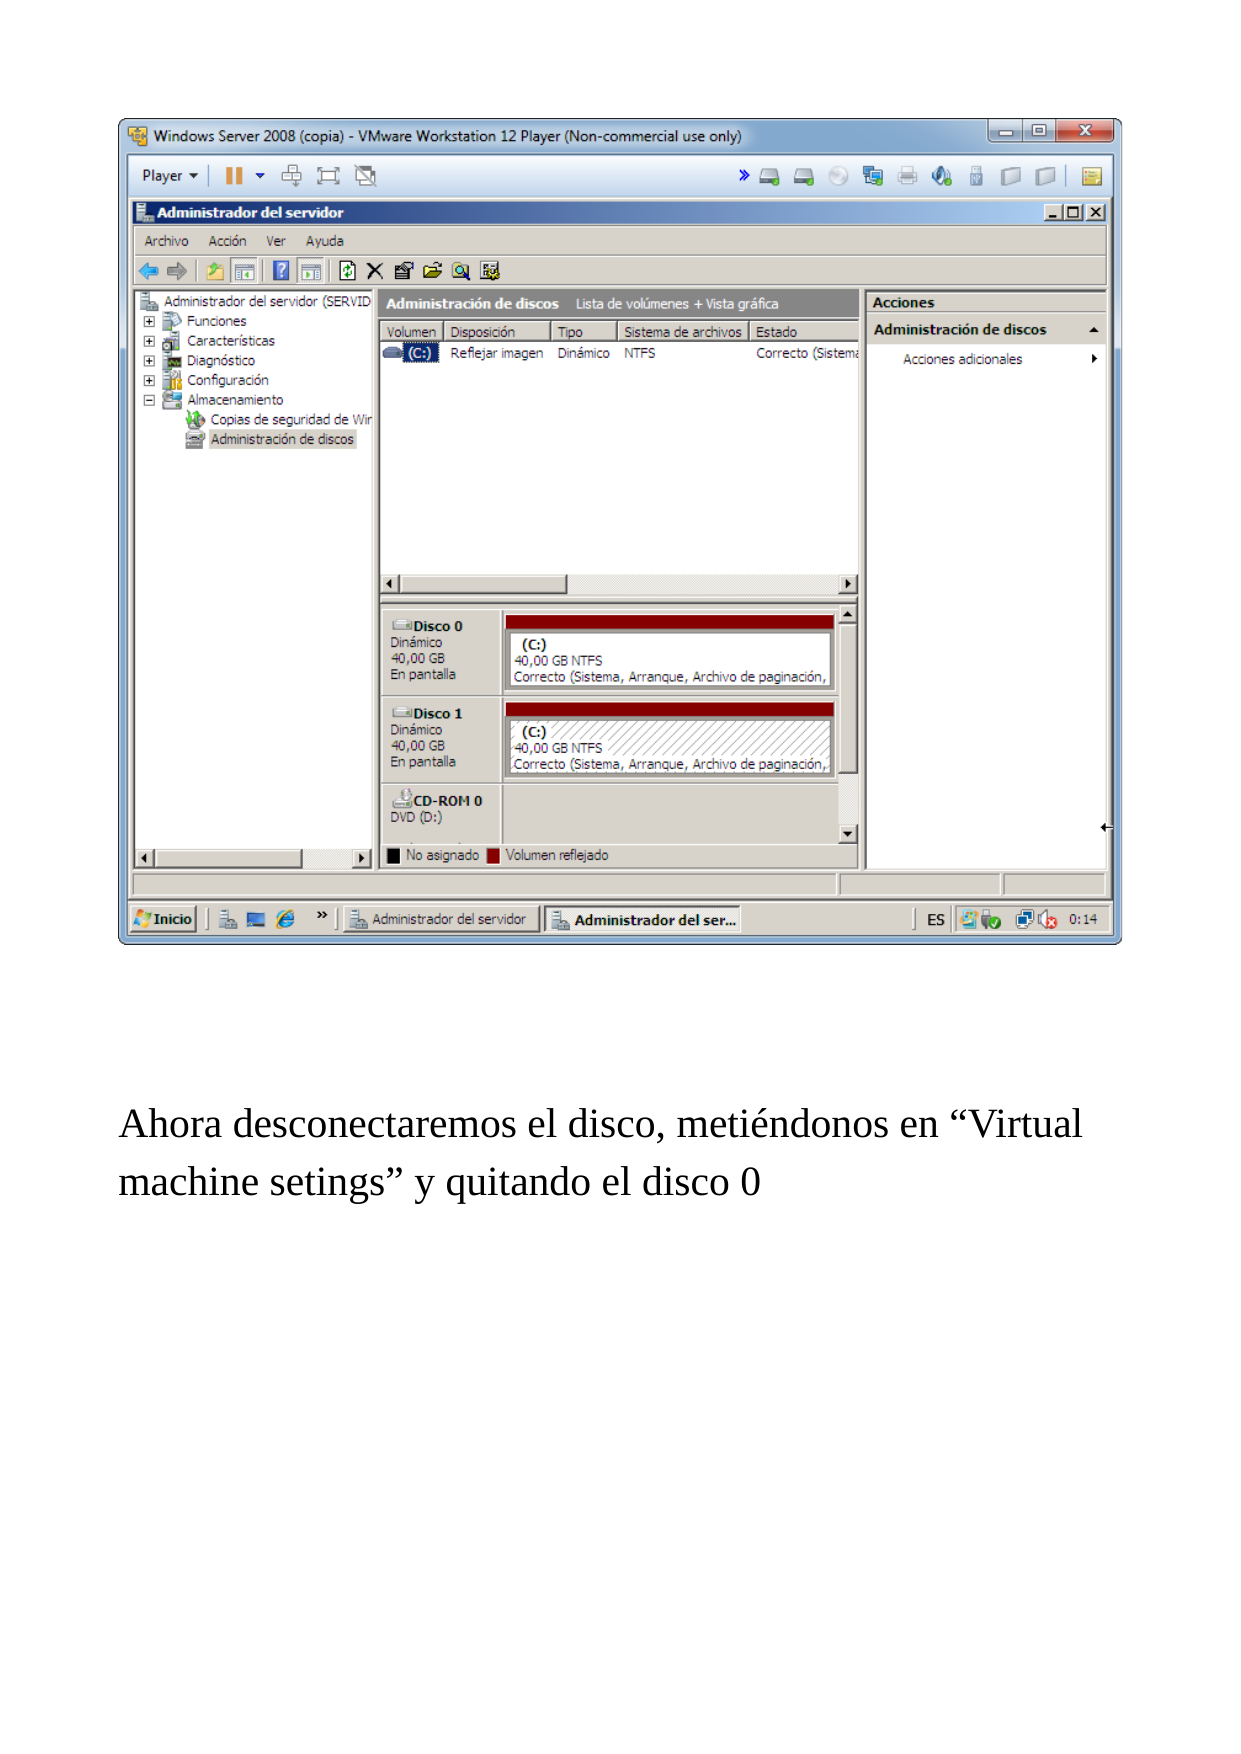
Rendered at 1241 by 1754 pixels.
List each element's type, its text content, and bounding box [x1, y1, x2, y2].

text Ahora desconectaremos el disco, metiéndonos en “Virtual machine setings” y quitando el disco 0 [118, 1098, 1122, 1204]
picture [118, 118, 1123, 945]
